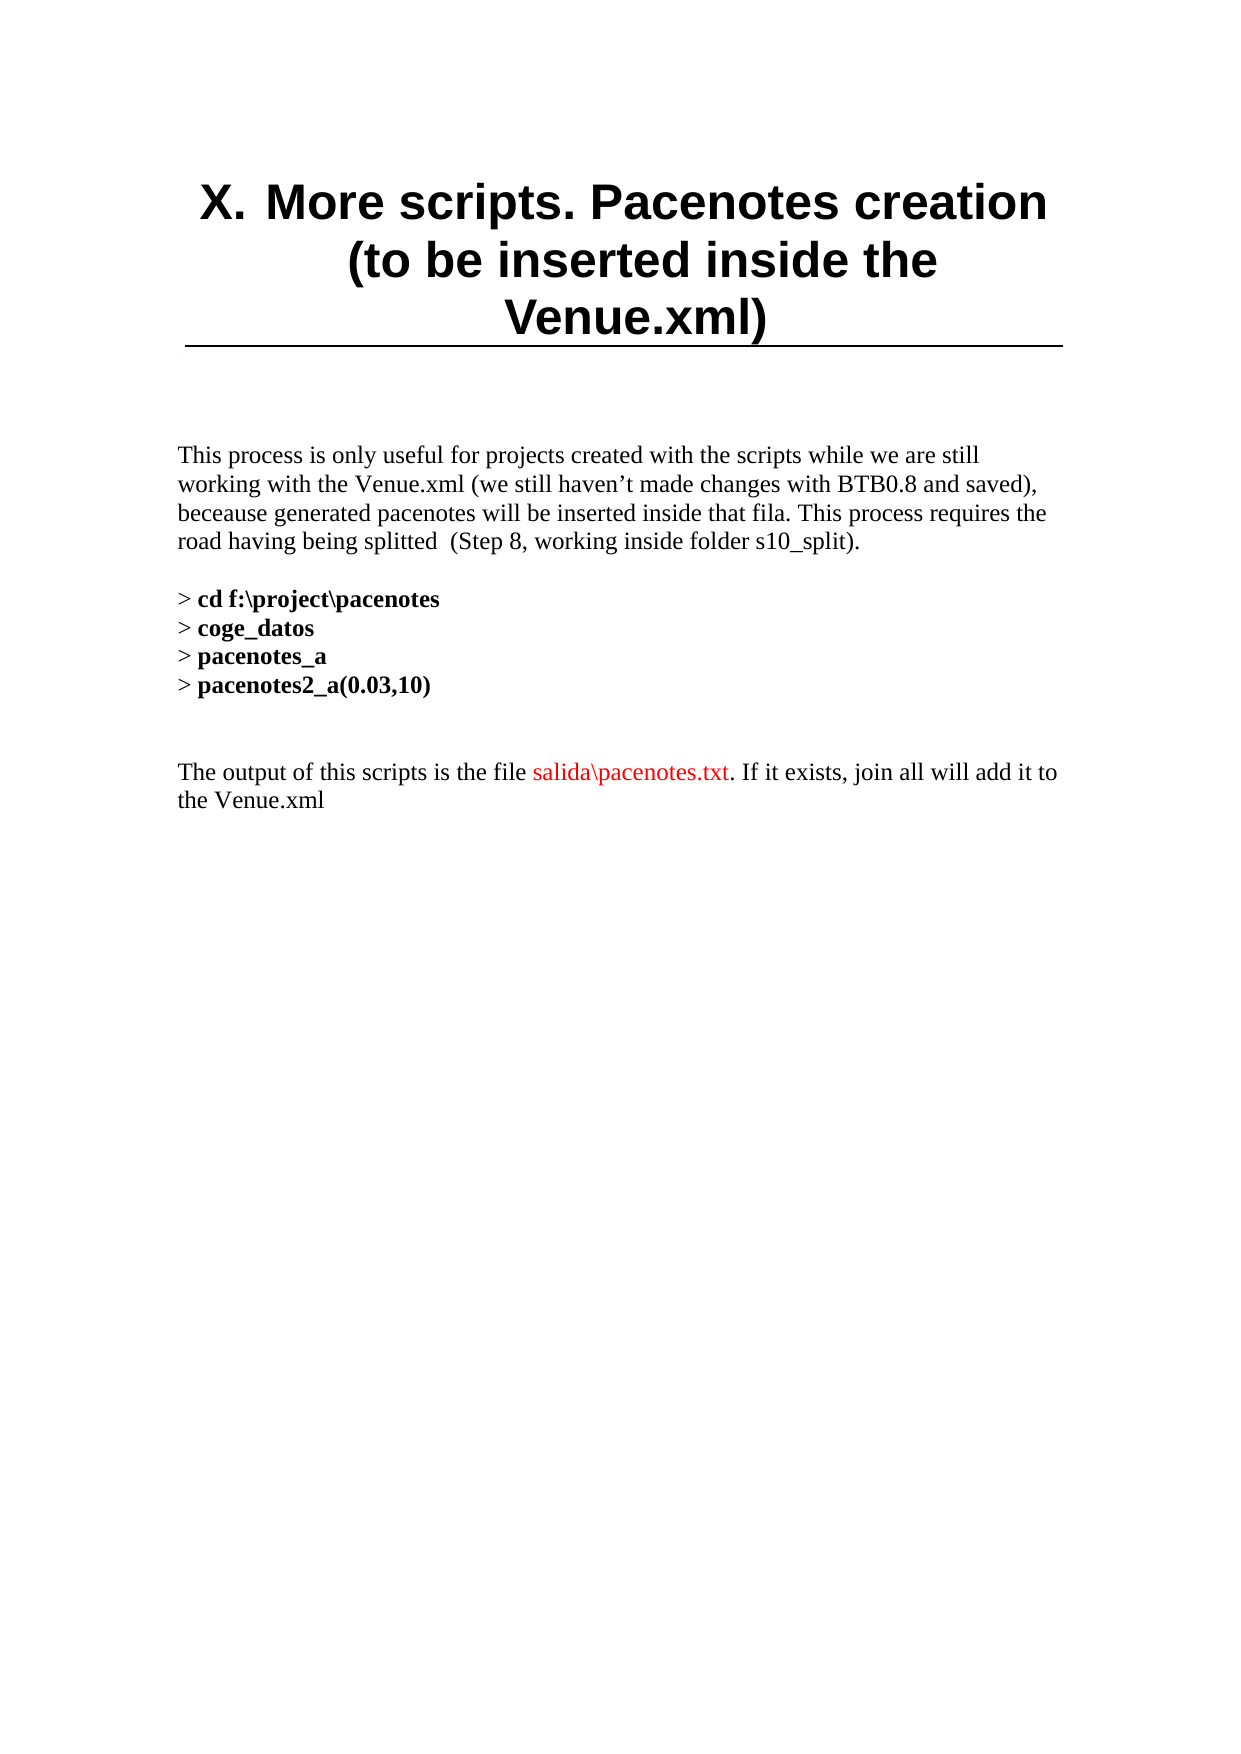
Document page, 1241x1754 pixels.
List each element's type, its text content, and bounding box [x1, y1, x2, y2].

text The output of this scripts is the file salida\pacenotes.txt. If it exists, join all will add it to the Venue.xml [177, 757, 1063, 814]
subtitle More scripts. Pacenotes creation (to be inserted inside the Venue.xml) [185, 173, 1063, 345]
text This process is only useful for projects created with the scripts while we are still working with the Venue.xml (we still haven’t made changes with BTB0.8 and saved), beceause generated pacenotes will be inserted inside that fila. This process requires the road having being splitted (Step 8, working inside folder s10_split). > cd f:\project\pacenotes > coge_datos > pacenotes_a > pacenotes2_a(0.03,10) [177, 440, 1063, 728]
